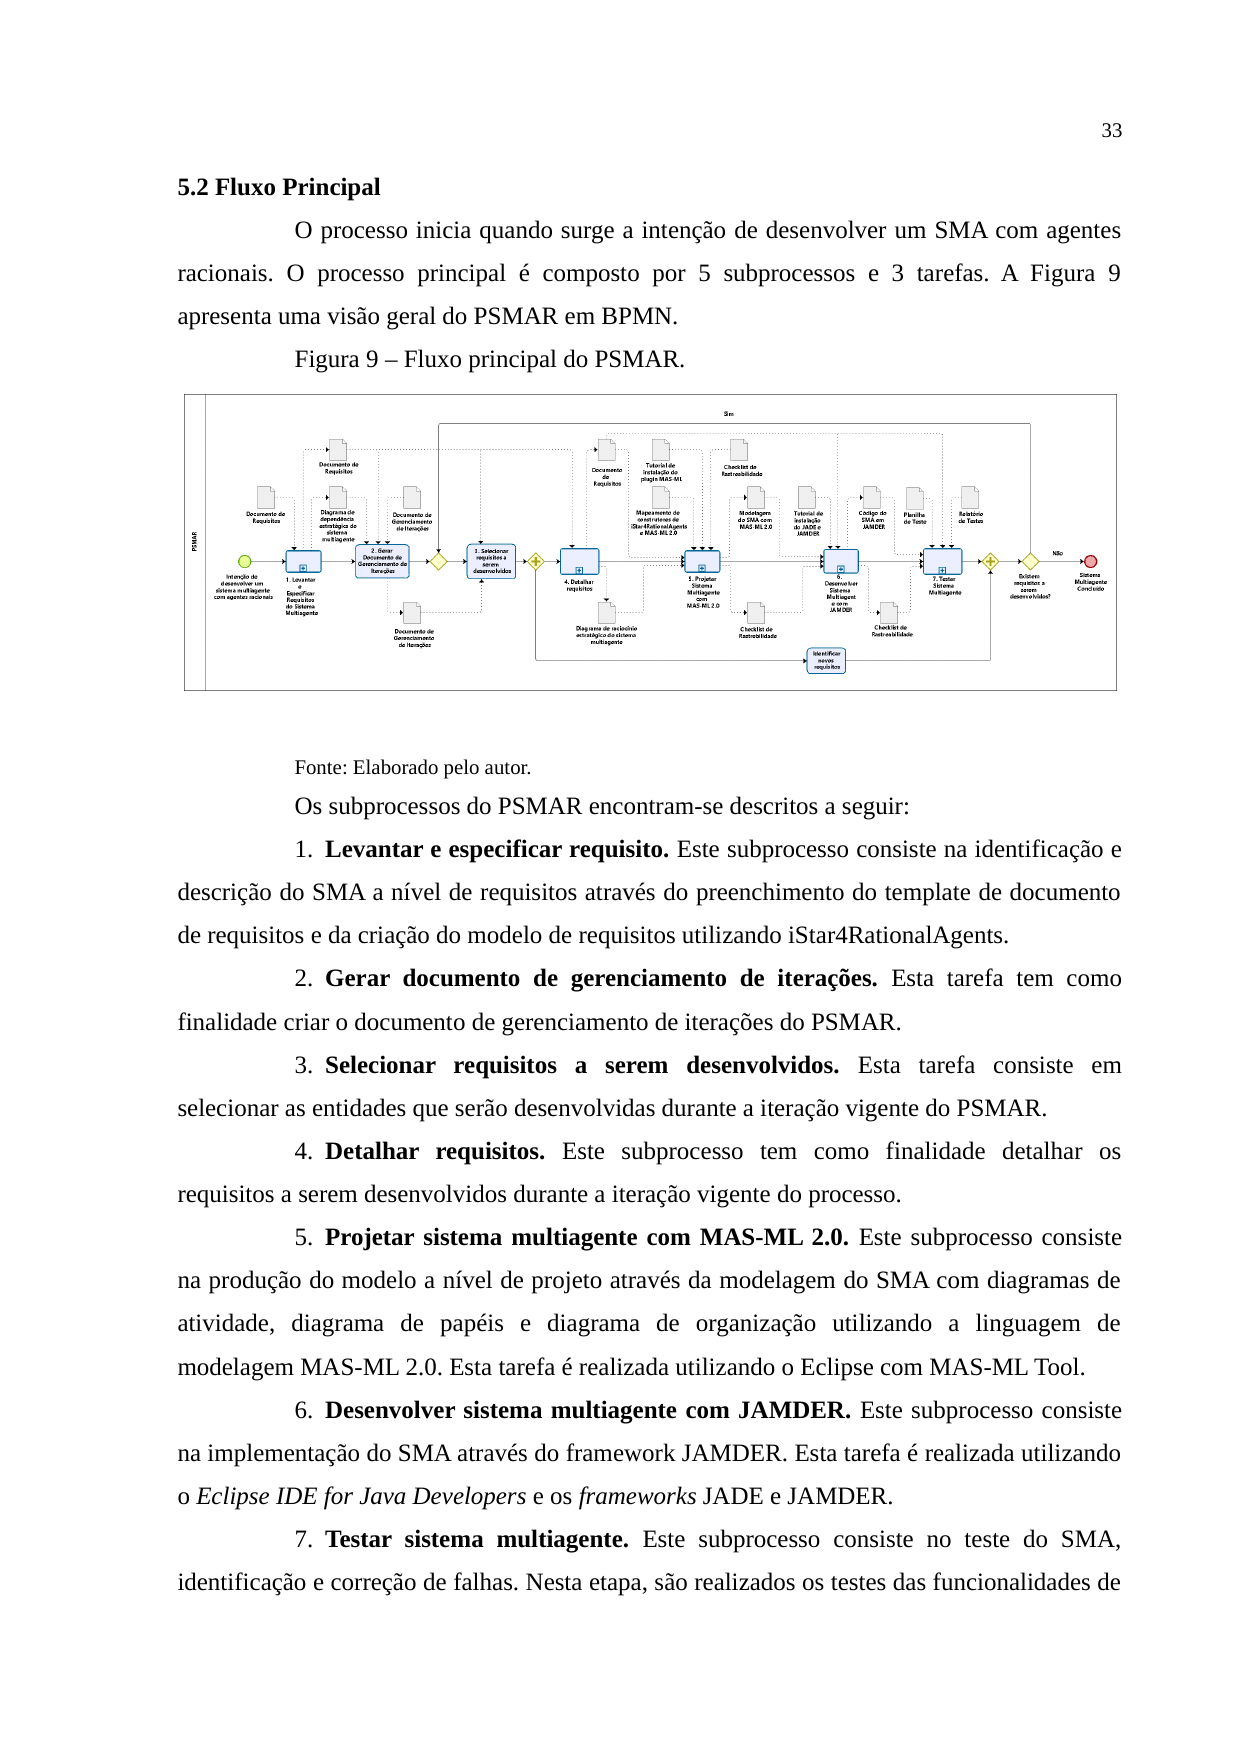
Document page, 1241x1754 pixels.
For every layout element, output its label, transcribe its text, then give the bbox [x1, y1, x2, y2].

list Detalhar requisitos. Este subprocesso tem como finalidade detalhar os requisitos a serem desenvolvidos durante a iteração vigente do processo. [177, 1136, 1122, 1208]
text Fonte: Elaborado pelo autor. [177, 755, 1122, 779]
list Selecionar requisitos a serem desenvolvidos. Esta tarefa consiste em selecionar as entidades que serão desenvolvidas durante a iteração vigente do PSMAR. [177, 1050, 1122, 1122]
list Levantar e especificar requisito. Este subprocesso consiste na identificação e descrição do SMA a nível de requisitos através do preenchimento do template de documento de requisitos e da criação do modelo de requisitos utilizando iStar4RationalAgents. [177, 834, 1122, 949]
list Projetar sistema multiagente com MAS-ML 2.0. Este subprocesso consiste na produção do modelo a nível de projeto através da modelagem do SMA com diagramas de atividade, diagrama de papéis e diagrama de organização utilizando a linguagem de modelagem MAS-ML 2.0. Esta tarefa é realizada utilizando o Eclipse com MAS-ML Tool. [177, 1222, 1122, 1380]
list Testar sistema multiagente. Este subprocesso consiste no teste do SMA, identificação e correção de falhas. Nesta etapa, são realizados os testes das funcionalidades de [177, 1524, 1122, 1596]
text Os subprocessos do PSMAR encontram-se descritos a seguir: [177, 791, 1122, 820]
text Figura 9 – Fluxo principal do PSMAR. [177, 344, 1122, 373]
list Desenvolver sistema multiagente com JAMDER. Este subprocesso consiste na implementação do SMA através do framework JAMDER. Esta tarefa é realizada utilizando o Eclipse IDE for Java Developers e os frameworks JADE e JAMDER. [177, 1395, 1122, 1510]
list Gerar documento de gerenciamento de iterações. Esta tarefa tem como finalidade criar o documento de gerenciamento de iterações do PSMAR. [177, 963, 1122, 1035]
picture [177, 387, 1123, 698]
text 5.2 Fluxo Principal [177, 172, 1122, 200]
text O processo inicia quando surge a intenção de desenvolver um SMA com agentes racionais. O processo principal é composto por 5 subprocessos e 3 tarefas. A Figura 9 apresenta uma visão geral do PSMAR em BPMN. [177, 215, 1122, 330]
